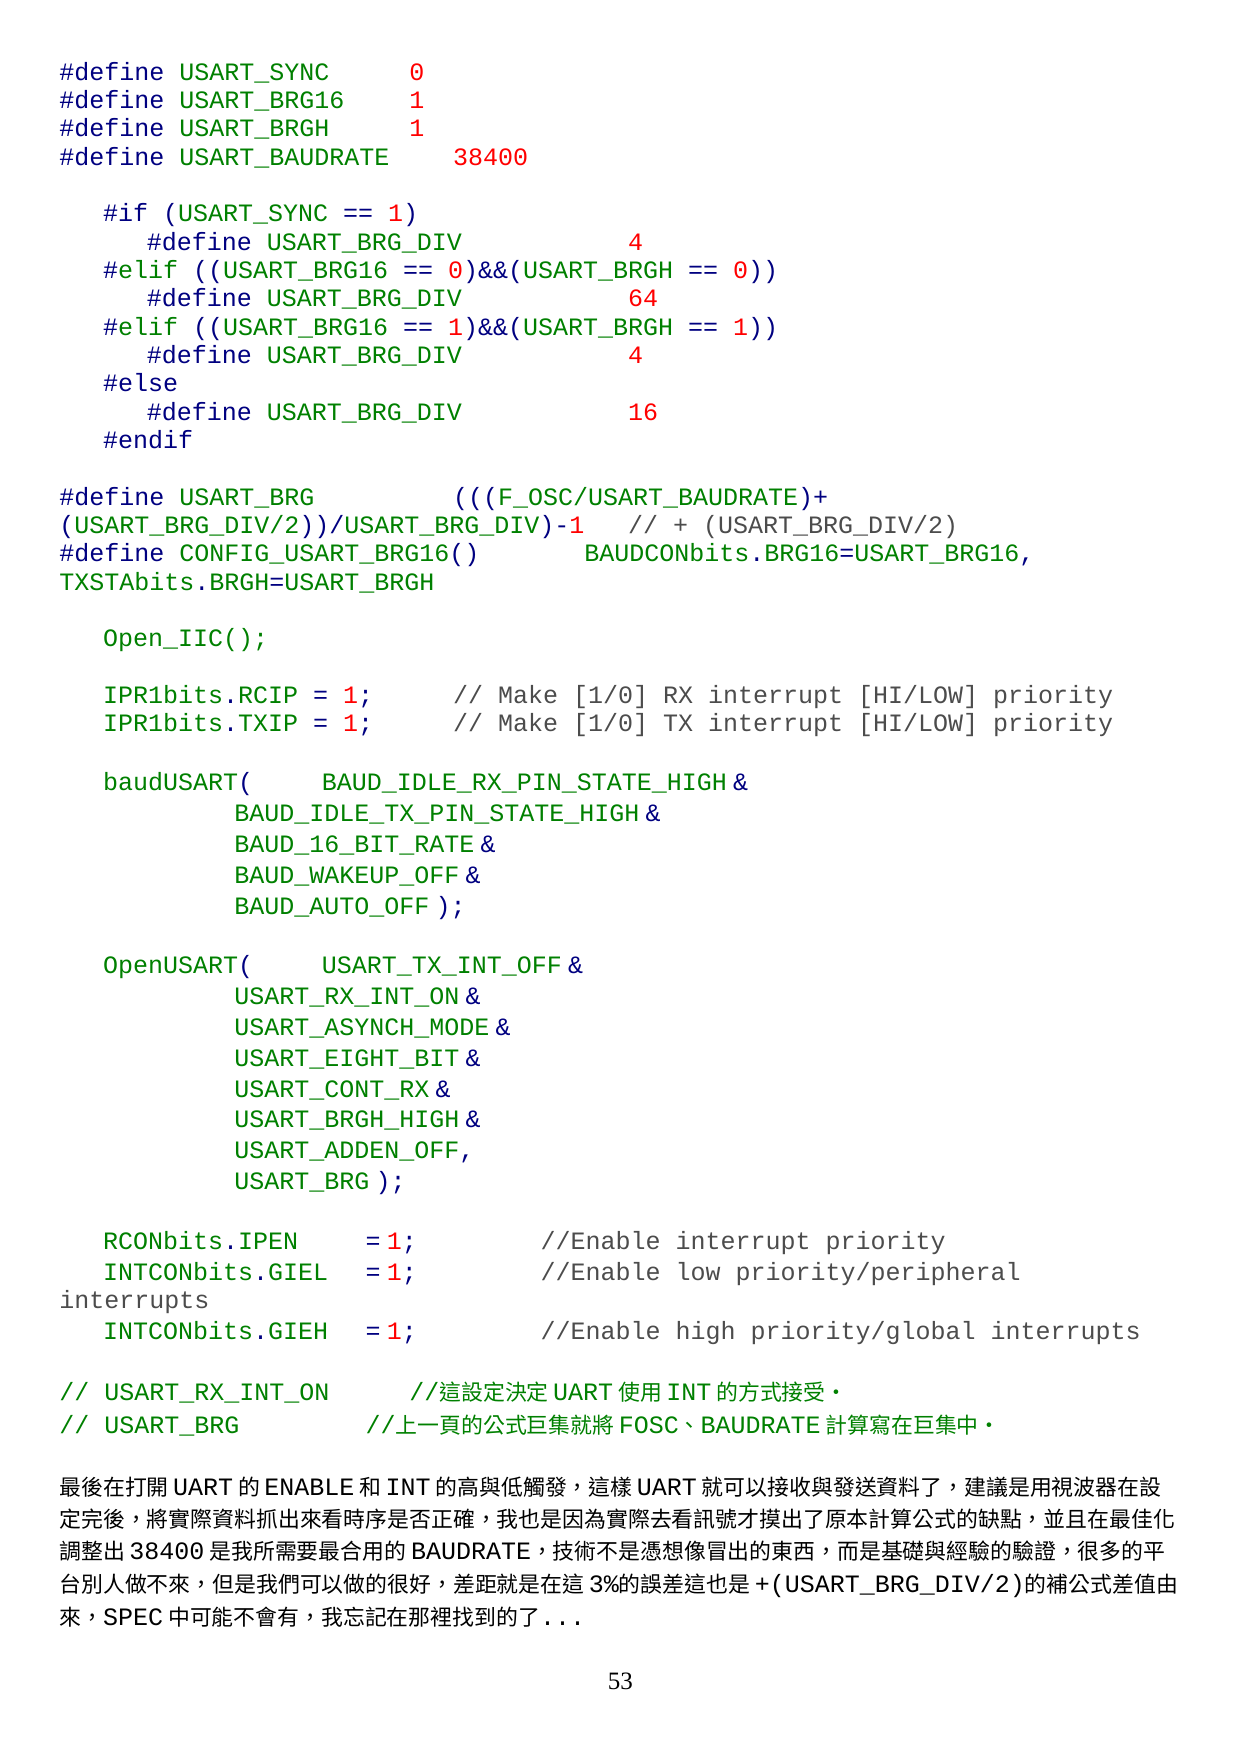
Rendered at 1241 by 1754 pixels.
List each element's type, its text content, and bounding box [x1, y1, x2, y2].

text USART_ASYNCH_MODE & [59, 1012, 1181, 1043]
text #define USART_BAUDRATE 38400 [59, 144, 1181, 172]
text USART_BRG ); [59, 1166, 1181, 1197]
text USART_EIGHT_BIT & [59, 1043, 1181, 1074]
text #endif [59, 427, 1181, 456]
text USART_ADDEN_OFF, [59, 1135, 1181, 1166]
text BAUD_IDLE_TX_PIN_STATE_HIGH & [59, 798, 1181, 829]
text // USART_BRG //上一頁的公式巨集就將FOSC、BAUDRATE計算寫在巨集中‧ [59, 1408, 1181, 1441]
text USART_CONT_RX & [59, 1074, 1181, 1104]
text #define USART_BRG (((F_OSC/USART_BAUDRATE)+(USART_BRG_DIV/2))/USART_BRG_DIV)-1 // + (USART_BRG_DIV/2) [59, 484, 1181, 541]
text 最後在打開UART的ENABLE和INT的高與低觸發，這樣UART就可以接收與發送資料了，建議是用視波器在設定完後，將實際資料抓出來看時序是否正確，我也是因為實際去看訊號才摸出了原本計算公式的缺點，並且在最佳化調整出38400是我所需要最合用的 BAUDRATE，技術不是憑想像冒出的東西，而是基礎與經驗的驗證，很多的平台別人做不來，但是我們可以做的很好，差距就是在這3%的誤差這也是 +(USART_BRG_DIV/2)的補公式差值由來，SPEC中可能不會有，我忘記在那裡找到的了... [59, 1469, 1181, 1633]
text BAUD_AUTO_OFF ); [59, 891, 1181, 922]
text #define USART_BRG_DIV 4 [59, 229, 1181, 257]
text IPR1bits.RCIP = 1; // Make [1/0] RX interrupt [HI/LOW] priority [59, 682, 1181, 711]
text INTCONbits.GIEL = 1; //Enable low priority/peripheral interrupts [59, 1257, 1181, 1316]
text #define USART_BRG_DIV 64 [59, 286, 1181, 314]
text IPR1bits.TXIP = 1; // Make [1/0] TX interrupt [HI/LOW] priority [59, 711, 1181, 739]
text #define CONFIG_USART_BRG16() BAUDCONbits.BRG16=USART_BRG16, TXSTAbits.BRGH=USART_BRGH [59, 541, 1181, 597]
text BAUD_16_BIT_RATE & [59, 829, 1181, 860]
text #define USART_SYNC 0 [59, 59, 1181, 87]
text #define USART_BRGH 1 [59, 116, 1181, 144]
text #if (USART_SYNC == 1) [59, 201, 1181, 229]
text USART_BRGH_HIGH & [59, 1104, 1181, 1135]
text USART_RX_INT_ON & [59, 981, 1181, 1012]
text #define USART_BRG16 1 [59, 87, 1181, 116]
text OpenUSART( USART_TX_INT_OFF & [59, 950, 1181, 981]
text #elif ((USART_BRG16 == 1)&&(USART_BRGH == 1)) [59, 314, 1181, 342]
text BAUD_WAKEUP_OFF & [59, 860, 1181, 891]
text INTCONbits.GIEH = 1; //Enable high priority/global interrupts [59, 1316, 1181, 1347]
text #define USART_BRG_DIV 4 [59, 342, 1181, 371]
text #define USART_BRG_DIV 16 [59, 399, 1181, 427]
text #else [59, 371, 1181, 399]
text // USART_RX_INT_ON //這設定決定UART使用INT的方式接受‧ [59, 1375, 1181, 1408]
text #elif ((USART_BRG16 == 0)&&(USART_BRGH == 0)) [59, 257, 1181, 286]
text Open_IIC(); [59, 626, 1181, 654]
text baudUSART( BAUD_IDLE_RX_PIN_STATE_HIGH & [59, 767, 1181, 798]
text RCONbits.IPEN = 1; //Enable interrupt priority [59, 1226, 1181, 1257]
